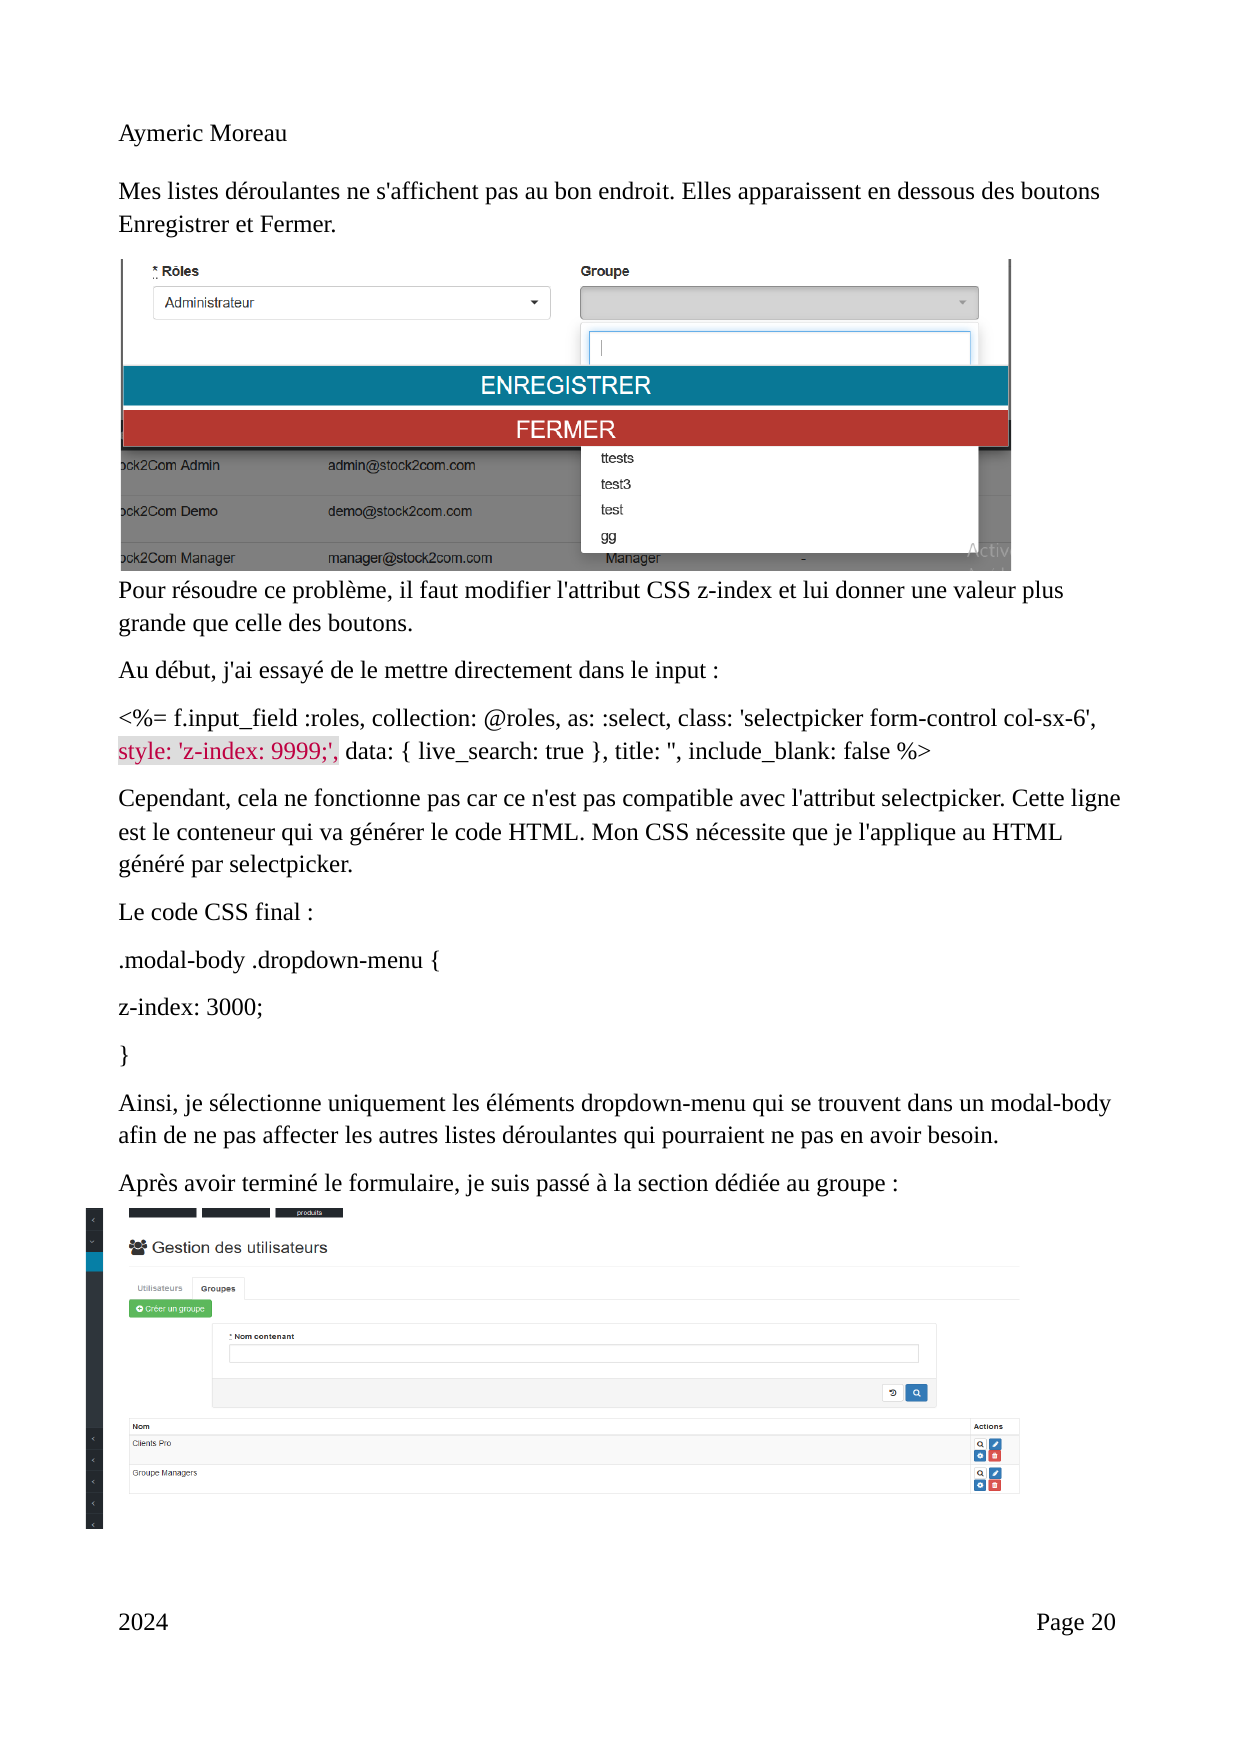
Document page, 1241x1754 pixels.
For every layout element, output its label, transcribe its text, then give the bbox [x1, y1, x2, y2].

text } [118, 1040, 1122, 1069]
text Cependant, cela ne fonctionne pas car ce n'est pas compatible avec l'attribut selectpicker. Cette ligne est le conteneur qui va générer le code HTML. Mon CSS nécessite que je l'applique au HTML généré par selectpicker. [118, 783, 1122, 878]
text .modal-body .dropdown-menu { [118, 945, 1122, 973]
text <%= f.input_field :roles, collection: @roles, as: :select, class: 'selectpicker form-control col-sx-6', style: 'z-index: 9999;', data: { live_search: true }, title: '', include_blank: false %> [118, 703, 1122, 765]
text Mes listes déroulantes ne s'affichent pas au bon endroit. Elles apparaissent en dessous des boutons Enregistrer et Fermer. [118, 176, 1122, 238]
text Après avoir terminé le formulaire, je suis passé à la section dédiée au groupe : [118, 1168, 1122, 1197]
text z-index: 3000; [118, 992, 1122, 1021]
text Ainsi, je sélectionne uniquement les éléments dropdown-menu qui se trouvent dans un modal-body afin de ne pas affecter les autres listes déroulantes qui pourraient ne pas en avoir besoin. [118, 1088, 1122, 1149]
text Pour résoudre ce problème, il faut modifier l'attribut CSS z-index et lui donner une valeur plus grande que celle des boutons. [118, 257, 1122, 636]
picture [120, 259, 1012, 571]
picture [85, 1208, 1035, 1529]
text Le code CSS final : [118, 897, 1122, 926]
text Au début, j'ai essayé de le mettre directement dans le input : [118, 655, 1122, 684]
